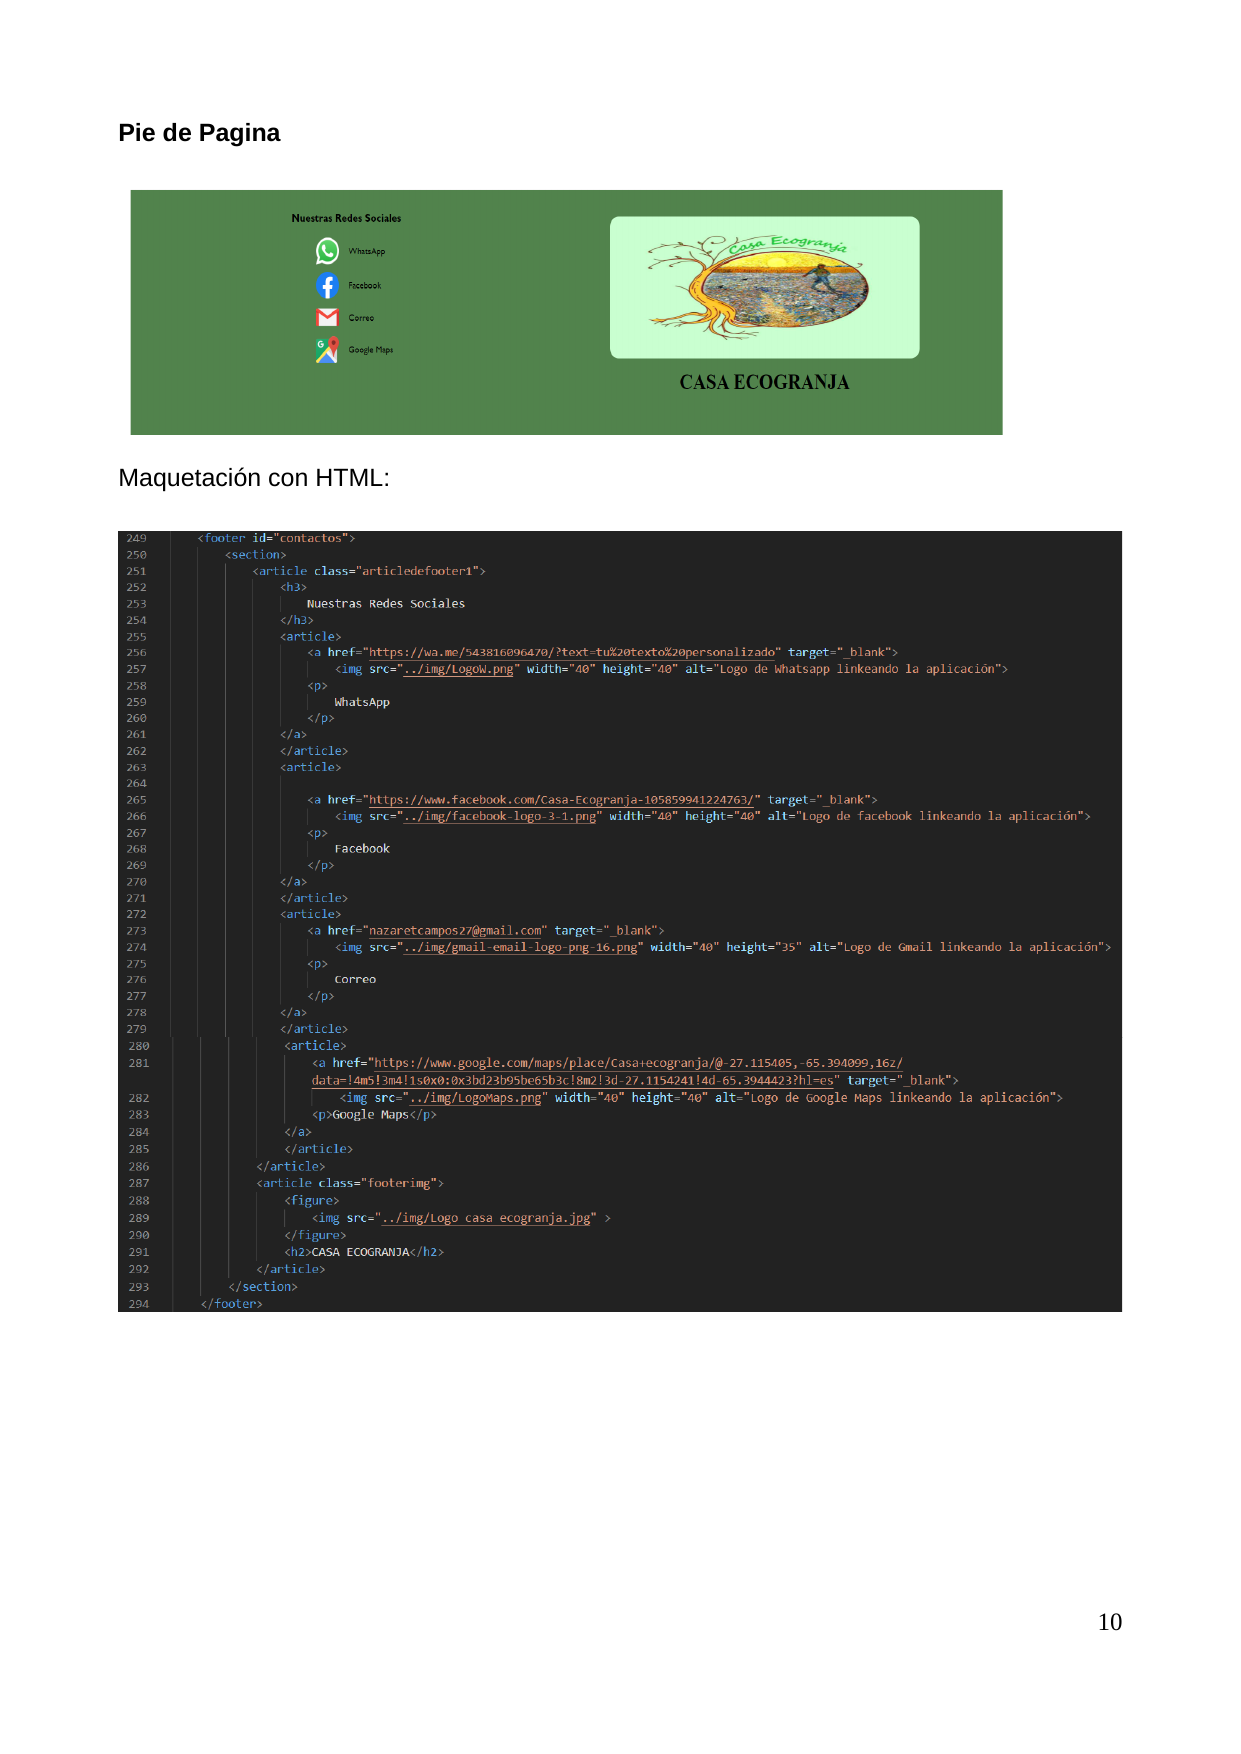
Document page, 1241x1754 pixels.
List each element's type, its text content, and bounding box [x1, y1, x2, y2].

picture [130, 189, 1003, 435]
text Maquetación con HTML: [118, 463, 1122, 492]
picture [118, 531, 1123, 1312]
text Pie de Pagina [118, 118, 1122, 147]
